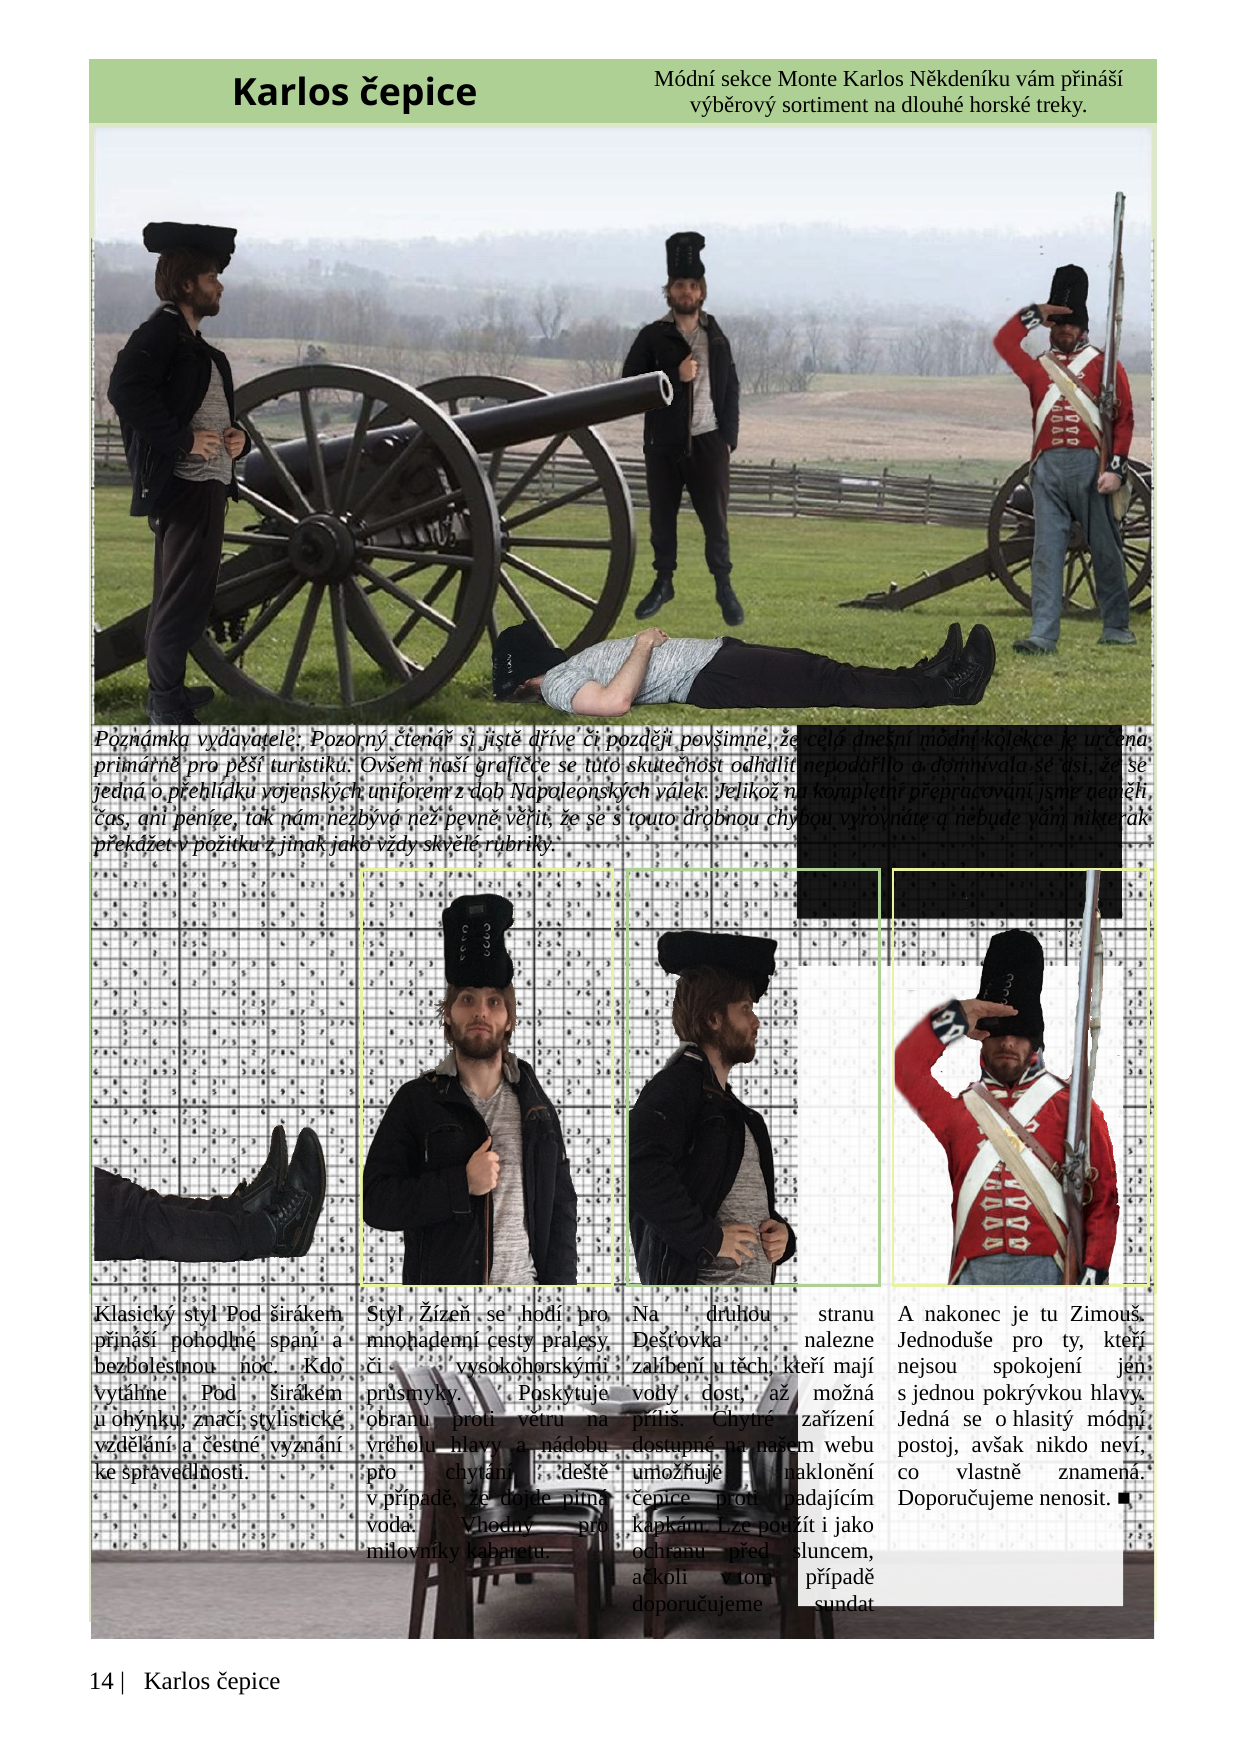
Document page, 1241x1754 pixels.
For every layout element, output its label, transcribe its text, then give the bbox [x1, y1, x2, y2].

table_cell [892, 868, 1150, 1287]
table_header Módní sekce Monte Karlos Někdeníku vám přináší výběrový sortiment na dlouhé horské treky. [620, 59, 1157, 123]
picture [91, 128, 1155, 1639]
table_cell [360, 868, 614, 1287]
table_cell [626, 868, 881, 1287]
table_header Karlos čepice [89, 59, 620, 123]
table_cell Poznámka vydavatele: Pozorný čtenář si jistě dříve či později povšimne, že celá dnešní módní kolekce je určena primárně pro pěší turistiku. Ovšem naší grafičce se tuto skutečnost odhalit nepodařilo a domnívala se asi, že se jedná o přehlídku vojenských uniforem z dob Napoleonských válek. Jelikož na kompletní přepracování jsme neměli čas, ani peníze, tak nám nezbývá než pevně věřit, že se s touto drobnou chybou vyrovnáte a nebude vám nikterak překážet v požitku z jinak jako vždy skvělé rubriky. [89, 123, 1157, 862]
